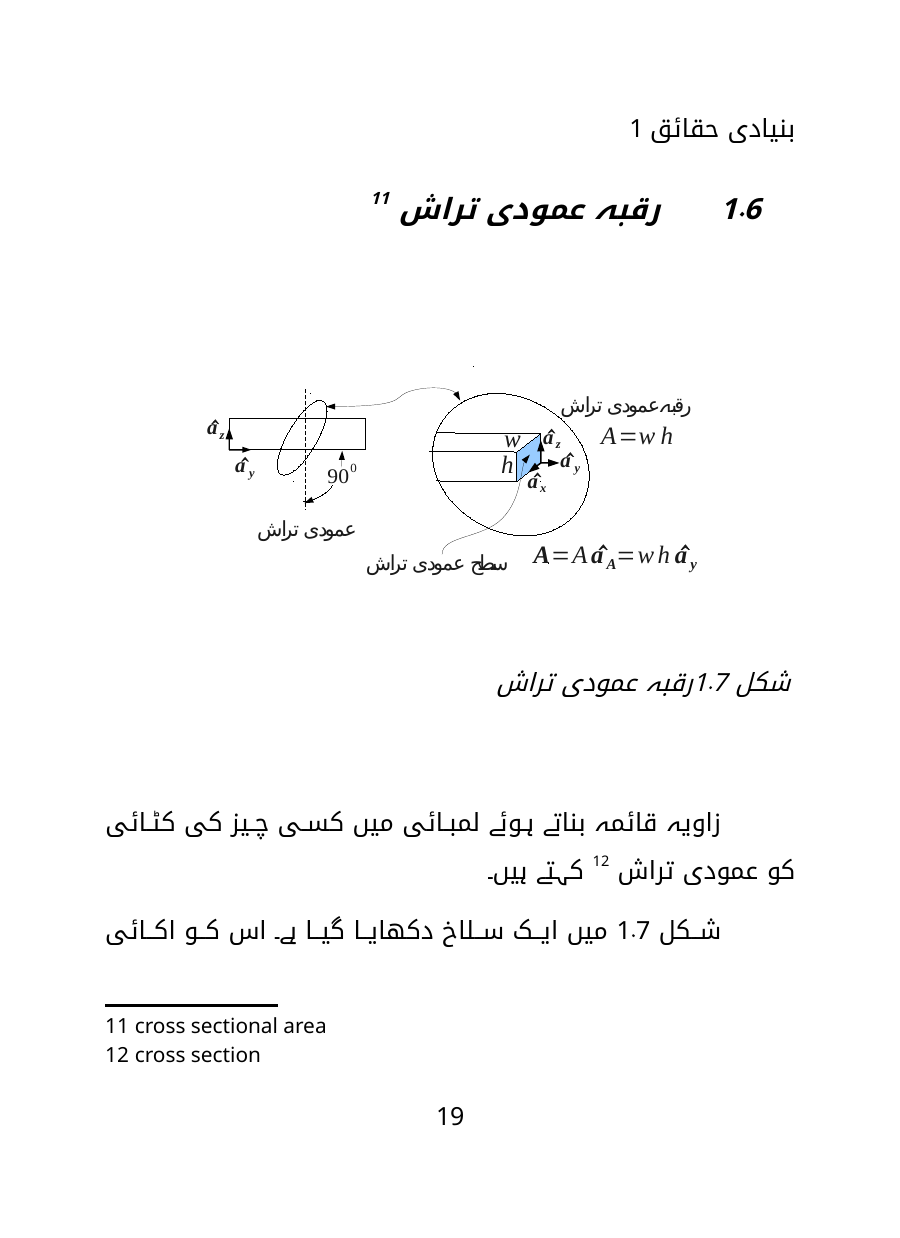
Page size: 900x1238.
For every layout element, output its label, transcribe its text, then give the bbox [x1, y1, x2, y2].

text شکل 1.7رقبہ عمودی تراش [110, 263, 790, 707]
text زاویہ قائمہ بناتے ہوئے لمبائی میں کسی چیز کی کٹائی کو عمودی تراش کہتے ہیں۔ [105, 800, 795, 894]
text cross section [105, 1040, 795, 1068]
text شکل 1.7 میں ایک سلاخ دکھایا گیا ہے۔ اس کو اکائی سمتیہکی سمت میں لٹایا گیا ہے۔ اگر ہم تصور میں اس سلاخ کو لمبائی کی عمودی سمت میں کاٹیں تو اس کا جو سرہ بنے گا اس سطح کے رقبہ کو رقبہ عمودی تراش کہتے ہیں۔ شکل میں دکھایا گیا رقبہ عمودی تراش کی مقدار ہے جہاں [105, 907, 795, 954]
list cross sectional area [105, 1012, 795, 1040]
subtitle رقبہ عمودی تراش [105, 182, 720, 238]
